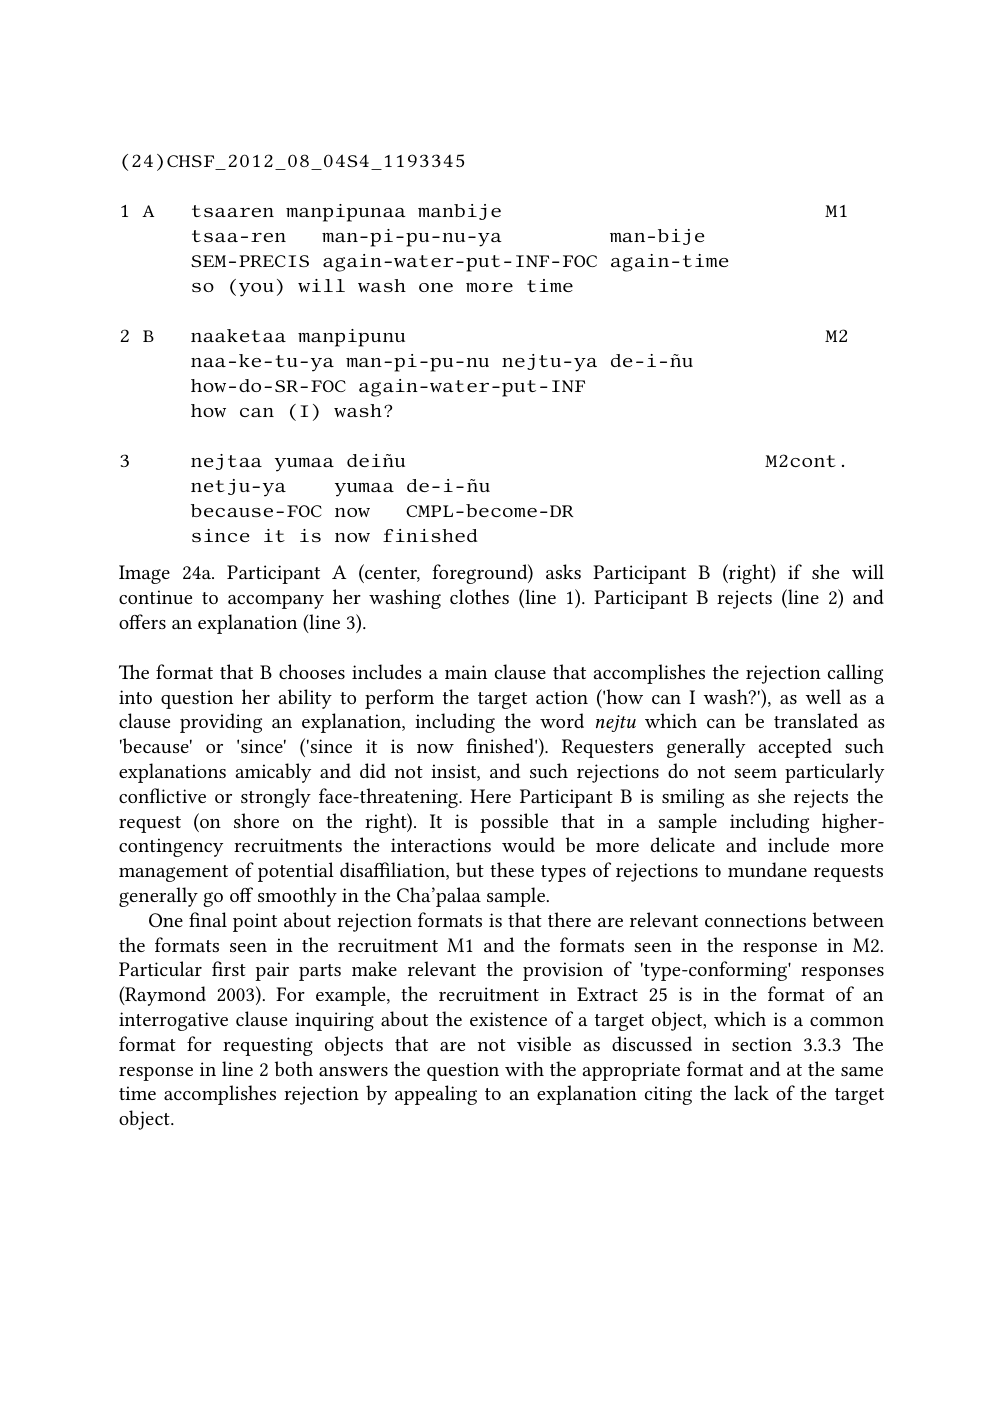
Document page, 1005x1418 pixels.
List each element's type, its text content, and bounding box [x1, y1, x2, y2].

text Image 24a. Participant A (center, foreground) asks Participant B (right) if she will continue to accompany her washing clothes (line 1). Participant B rejects (line 2) and offers an explanation (line 3). [118, 559, 886, 634]
text One final point about rejection formats is that there are relevant connections between the formats seen in the recruitment M1 and the formats seen in the response in M2. Particular first pair parts make relevant the provision of 'type-conforming' responses (Raymond 2003). For example, the recruitment in Extract 25 is in the format of an interrogative clause inquiring about the existence of a target object, which is a common format for requesting objects that are not visible as discussed in section 3.3.3 The response in line 2 both answers the question with the appropriate format and at the same time accomplishes rejection by appealing to an explanation citing the lack of the target object. [118, 907, 886, 1131]
list CHSF_2012_08_04S4_1193345 1 A tsaaren manpipunaa manbije M1 tsaa-ren man-pi-pu-nu-ya man-bije SEM-PRECIS again-water-put-INF-FOC again-time so (you) will wash one more time 2 B naaketaa manpipunu M2 naa-ke-tu-ya man-pi-pu-nu nejtu-ya de-i-ñu how-do-SR-FOC again-water-put-INF how can (I) wash? 3 nejtaa yumaa deiñu M2cont. netju-ya yumaa de-i-ñu because-FOC now CMPL-become-DR since it is now finished [118, 147, 886, 547]
text The format that B chooses includes a main clause that accomplishes the rejection calling into question her ability to perform the target action ('how can I wash?'), as well as a clause providing an explanation, including the word nejtu which can be translated as 'because' or 'since' ('since it is now finished'). Requesters generally accepted such explanations amicably and did not insist, and such rejections do not seem particularly conflictive or strongly face-threatening. Here Participant B is smiling as she rejects the request (on shore on the right). It is possible that in a sample including higher-contingency recruitments the interactions would be more delicate and include more management of potential disaffiliation, but these types of rejections to mundane requests generally go off smoothly in the Cha’palaa sample. [118, 659, 886, 907]
